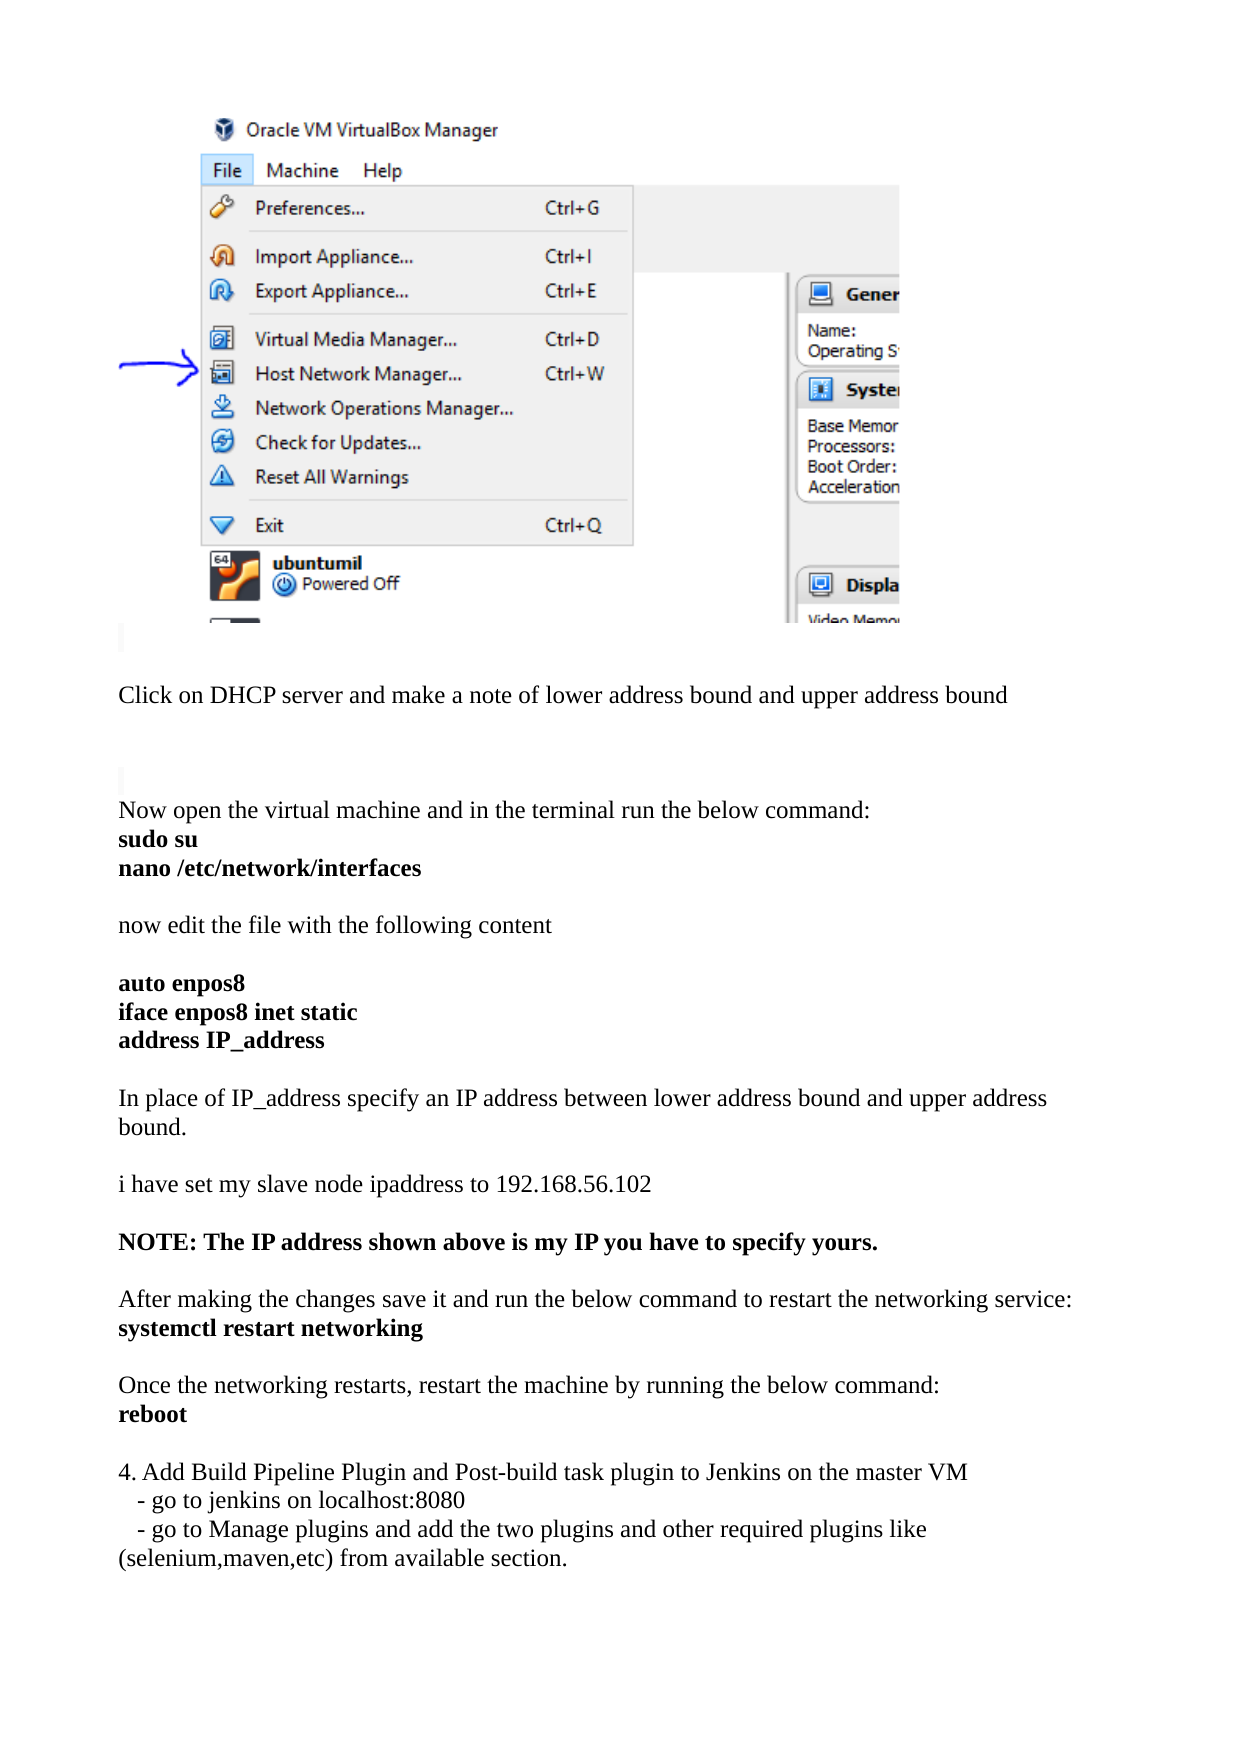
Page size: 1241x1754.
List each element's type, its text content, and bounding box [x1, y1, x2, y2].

text Once the networking restarts, restart the machine by running the below command: [118, 1370, 1122, 1399]
text 4. Add Build Pipeline Plugin and Post-build task plugin to Jenkins on the master VM [118, 1457, 1122, 1485]
text now edit the file with the following content [118, 910, 1122, 939]
text reboot [118, 1399, 1122, 1428]
text address IP_address [118, 1025, 1122, 1054]
text sudo su [118, 824, 1122, 853]
text nano /etc/network/interfaces [118, 853, 1122, 882]
text Now open the virtual machine and in the terminal run the below command: [118, 795, 1122, 824]
text auto enpos8 [118, 968, 1122, 997]
text In place of IP_address specify an IP address between lower address bound and upper address bound. [118, 1083, 1122, 1140]
text NOTE: The IP address shown above is my IP you have to specify yours. [118, 1227, 1122, 1255]
text - go to Manage plugins and add the two plugins and other required plugins like (selenium,maven,etc) from available section. [118, 1514, 1122, 1572]
text i have set my slave node ipaddress to 192.168.56.102 [118, 1169, 1122, 1198]
text Click on DHCP server and make a note of lower address bound and upper address bound [118, 680, 1122, 709]
text - go to jenkins on localhost:8080 [118, 1485, 1122, 1514]
text iface enpos8 inet static [118, 997, 1122, 1025]
text After making the changes save it and run the below command to restart the networking service: [118, 1284, 1122, 1313]
text systemctl restart networking [118, 1313, 1122, 1342]
picture [118, 118, 900, 623]
